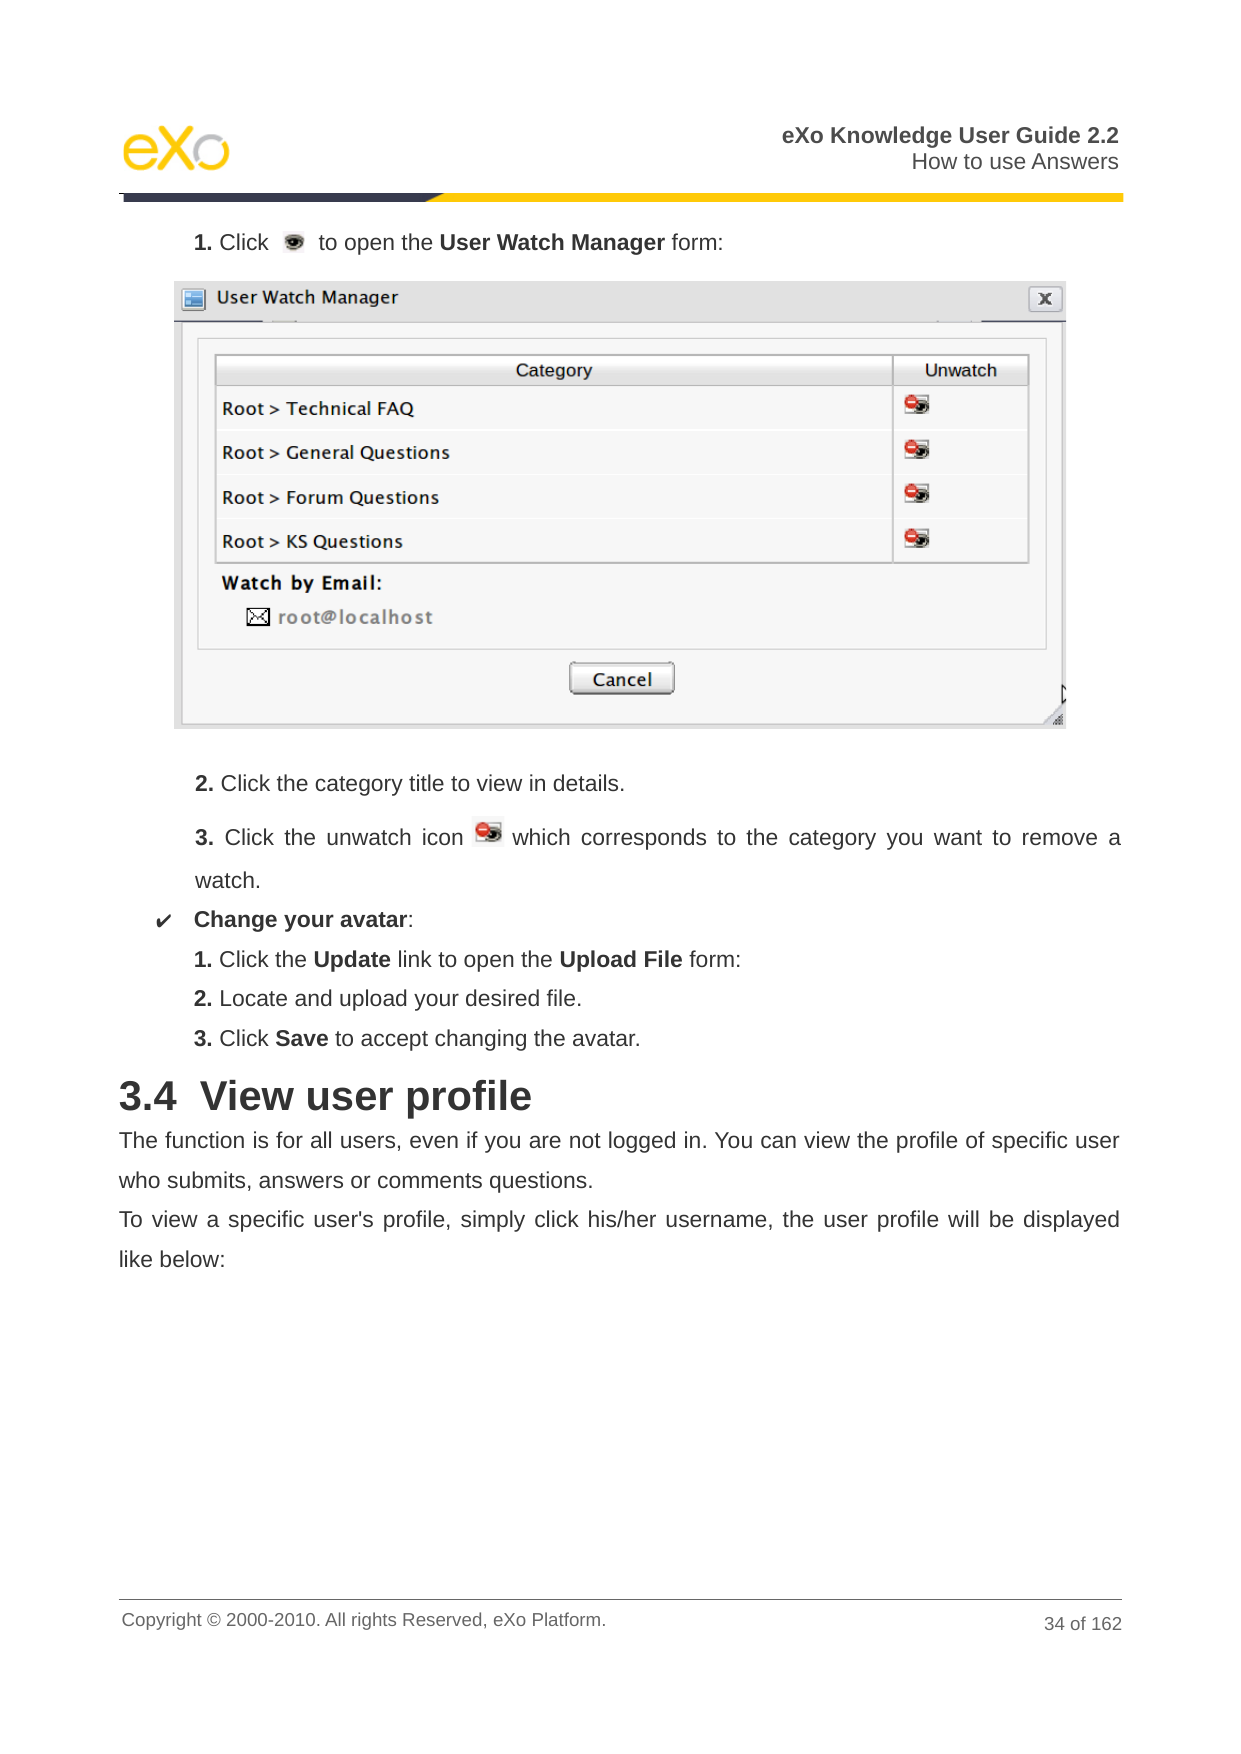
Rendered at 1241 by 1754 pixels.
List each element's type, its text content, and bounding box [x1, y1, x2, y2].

list 2. Click the category title to view in details. [157, 769, 1122, 796]
picture [282, 231, 305, 253]
picture [471, 816, 505, 847]
list Change your avatar: [156, 906, 1122, 933]
text The function is for all users, even if you are not logged in. You can view the profile of specific user who submits, answers or comments questions. [118, 1127, 1122, 1193]
picture [174, 281, 1067, 729]
picture [123, 193, 1124, 202]
list 3. Click Save to accept changing the avatar. [156, 1025, 1122, 1051]
list 3. Click the unwatch iconwhich corresponds to the category you want to remove a watch. [157, 809, 1122, 893]
list 1. Click the Update link to open the Upload File form: [156, 946, 1122, 972]
picture [123, 125, 230, 171]
list 2. Locate and upload your desired file. [156, 985, 1122, 1012]
text To view a specific user's profile, simply click his/her username, the user profile will be displayed like below: [118, 1206, 1122, 1272]
subtitle View user profile [118, 1072, 1122, 1119]
list 1. Click to open the User Watch Manager form: [156, 223, 1122, 260]
